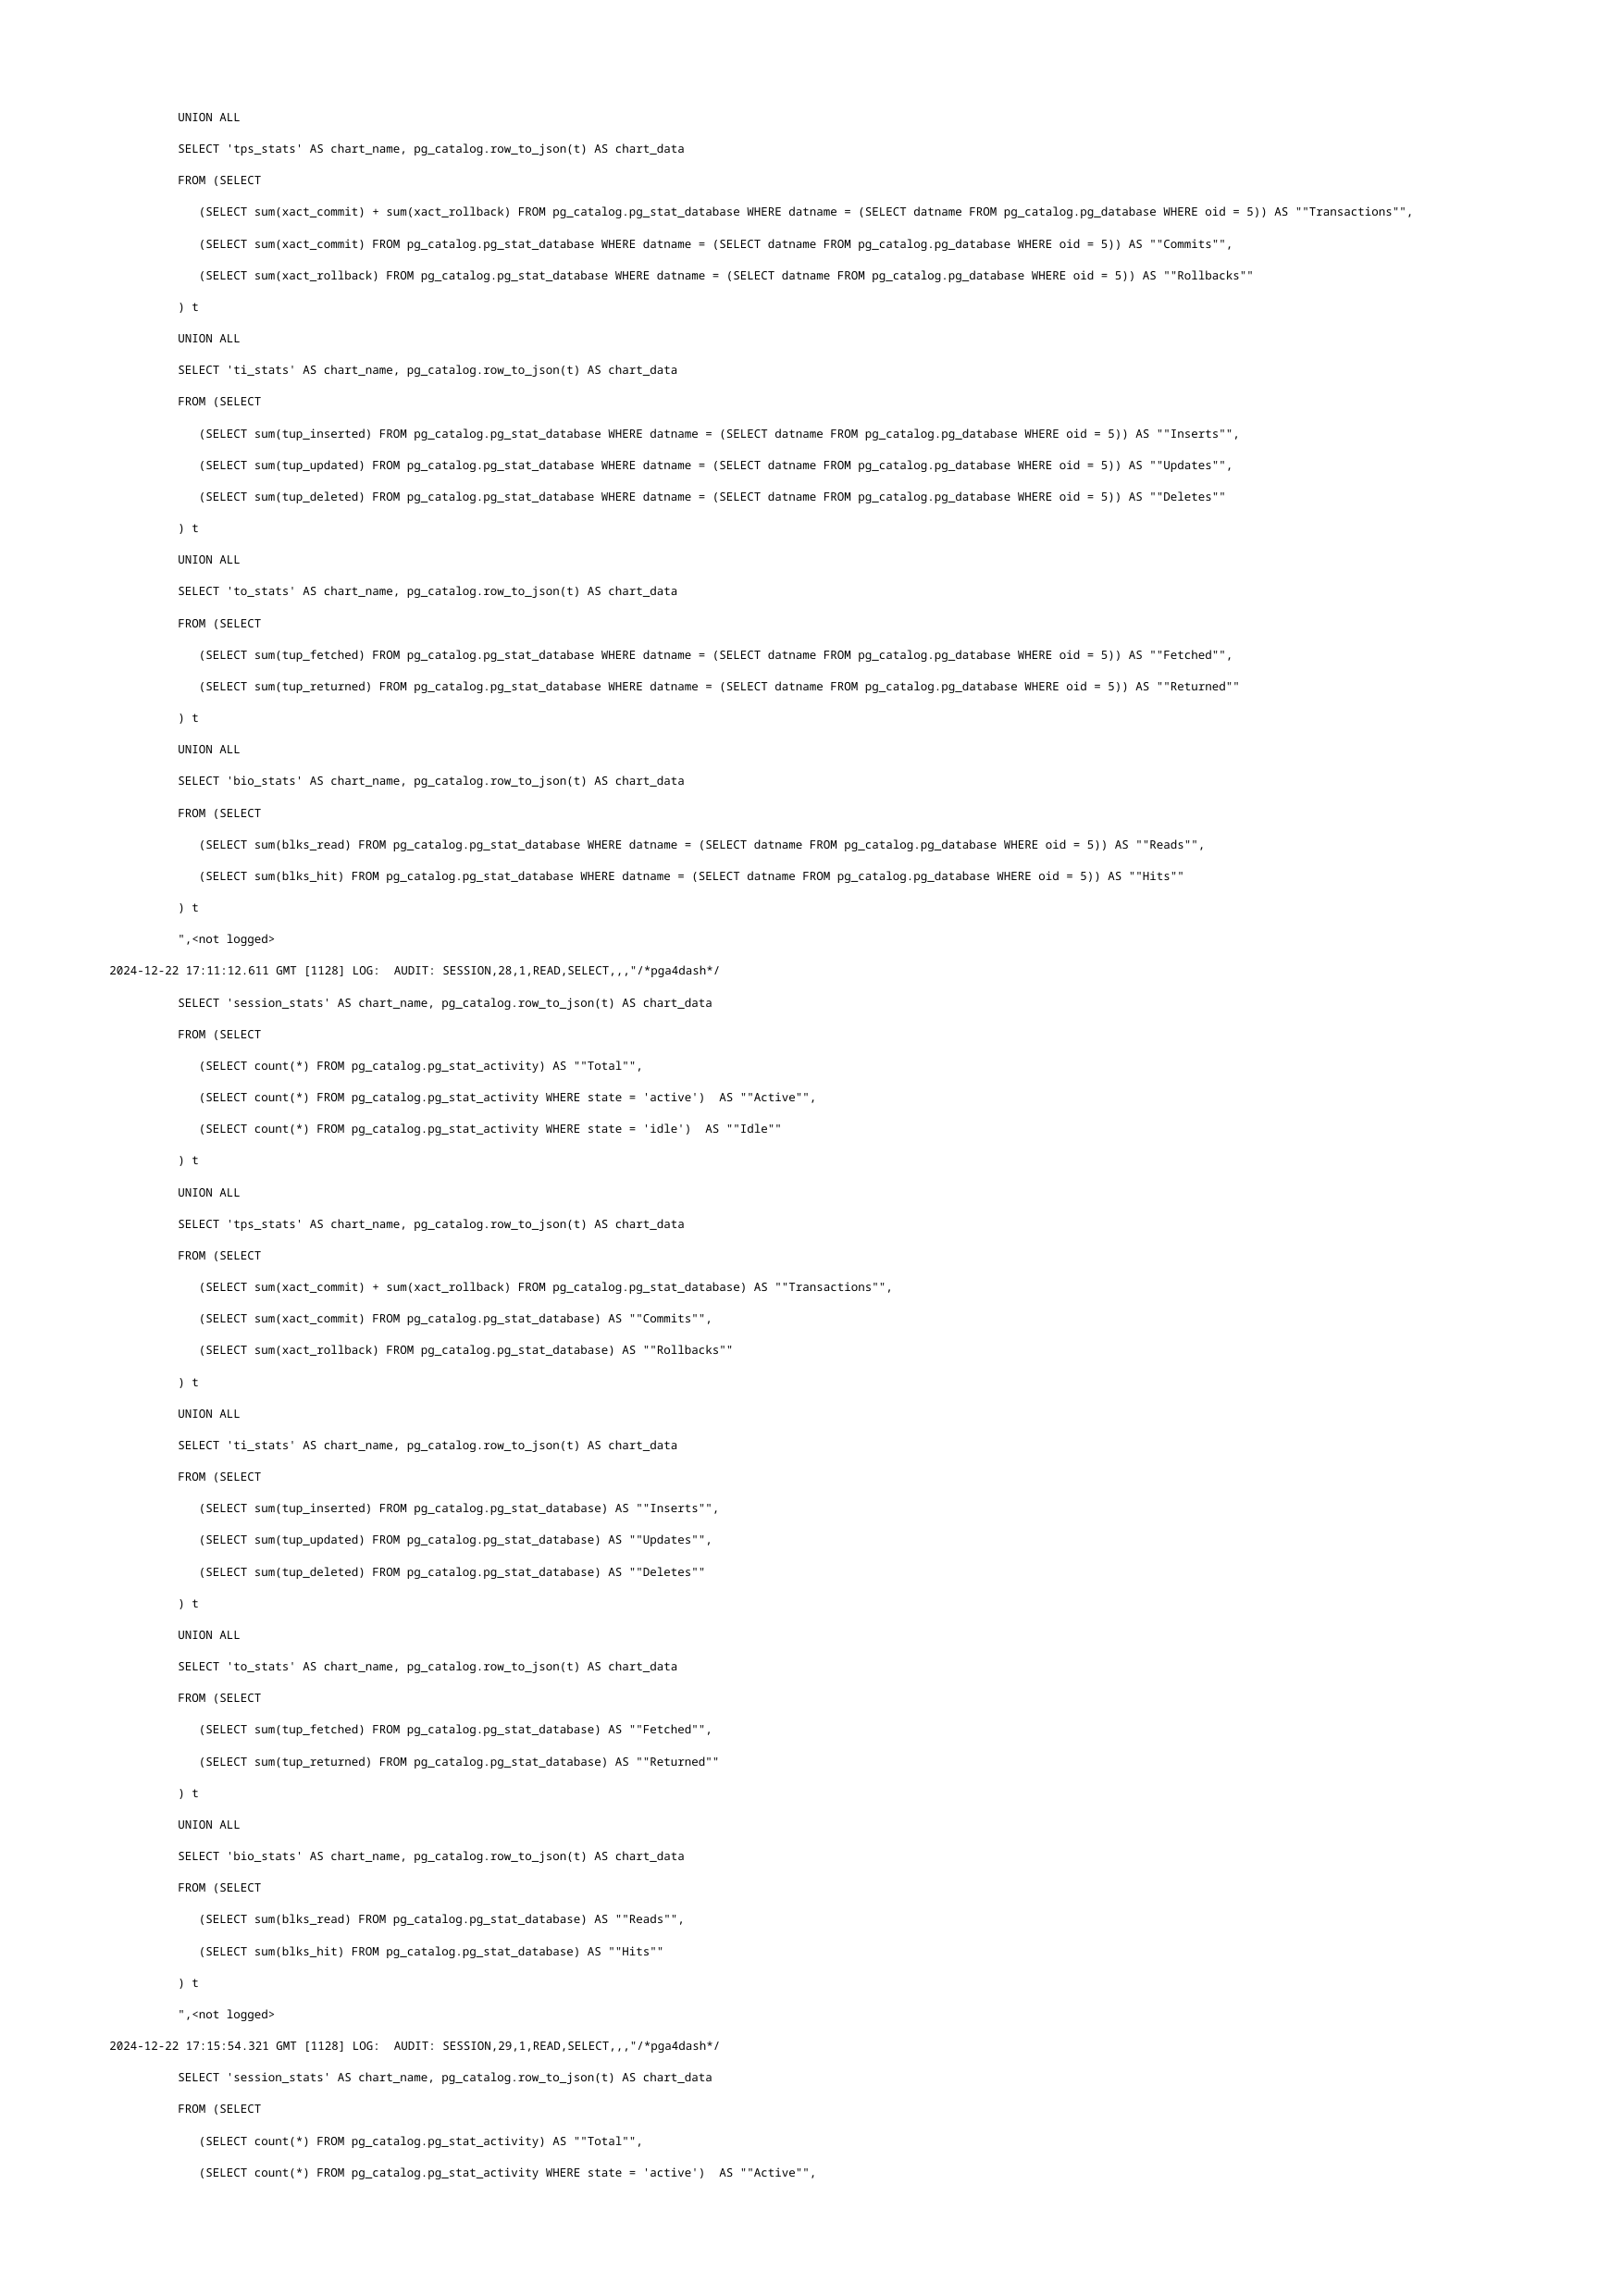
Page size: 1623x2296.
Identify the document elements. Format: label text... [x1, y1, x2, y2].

text UNION ALL [109, 552, 1514, 567]
text (SELECT sum(tup_returned) FROM pg_catalog.pg_stat_database WHERE datname = (SELECT datname FROM pg_catalog.pg_database WHERE oid = 5)) AS ""Returned"" [109, 678, 1514, 694]
text FROM (SELECT [109, 394, 1514, 410]
text (SELECT sum(xact_commit) FROM pg_catalog.pg_stat_database WHERE datname = (SELECT datname FROM pg_catalog.pg_database WHERE oid = 5)) AS ""Commits"", [109, 236, 1514, 252]
text SELECT 'ti_stats' AS chart_name, pg_catalog.row_to_json(t) AS chart_data [109, 1437, 1514, 1453]
text (SELECT sum(tup_inserted) FROM pg_catalog.pg_stat_database WHERE datname = (SELECT datname FROM pg_catalog.pg_database WHERE oid = 5)) AS ""Inserts"", [109, 426, 1514, 441]
text (SELECT sum(tup_deleted) FROM pg_catalog.pg_stat_database) AS ""Deletes"" [109, 1564, 1514, 1580]
text (SELECT sum(xact_commit) + sum(xact_rollback) FROM pg_catalog.pg_stat_database) AS ""Transactions"", [109, 1279, 1514, 1295]
text SELECT 'bio_stats' AS chart_name, pg_catalog.row_to_json(t) AS chart_data [109, 774, 1514, 789]
text UNION ALL [109, 330, 1514, 346]
text FROM (SELECT [109, 172, 1514, 188]
text SELECT 'session_stats' AS chart_name, pg_catalog.row_to_json(t) AS chart_data [109, 995, 1514, 1011]
text (SELECT sum(tup_fetched) FROM pg_catalog.pg_stat_database) AS ""Fetched"", [109, 1722, 1514, 1738]
text FROM (SELECT [109, 615, 1514, 631]
text ",<not logged> [109, 2006, 1514, 2022]
text FROM (SELECT [109, 1247, 1514, 1263]
text UNION ALL [109, 741, 1514, 757]
text (SELECT sum(tup_fetched) FROM pg_catalog.pg_stat_database WHERE datname = (SELECT datname FROM pg_catalog.pg_database WHERE oid = 5)) AS ""Fetched"", [109, 647, 1514, 663]
text SELECT 'bio_stats' AS chart_name, pg_catalog.row_to_json(t) AS chart_data [109, 1848, 1514, 1864]
text (SELECT count(*) FROM pg_catalog.pg_stat_activity) AS ""Total"", [109, 1058, 1514, 1074]
text 2024-12-22 17:11:12.611 GMT [1128] LOG: AUDIT: SESSION,28,1,READ,SELECT,,,"/*pga4dash*/ [109, 963, 1514, 979]
text SELECT 'to_stats' AS chart_name, pg_catalog.row_to_json(t) AS chart_data [109, 1658, 1514, 1674]
text SELECT 'to_stats' AS chart_name, pg_catalog.row_to_json(t) AS chart_data [109, 584, 1514, 600]
text (SELECT sum(tup_deleted) FROM pg_catalog.pg_stat_database WHERE datname = (SELECT datname FROM pg_catalog.pg_database WHERE oid = 5)) AS ""Deletes"" [109, 489, 1514, 504]
text (SELECT count(*) FROM pg_catalog.pg_stat_activity WHERE state = 'active') AS ""Active"", [109, 2165, 1514, 2180]
text UNION ALL [109, 1185, 1514, 1200]
text (SELECT sum(blks_hit) FROM pg_catalog.pg_stat_database WHERE datname = (SELECT datname FROM pg_catalog.pg_database WHERE oid = 5)) AS ""Hits"" [109, 868, 1514, 884]
text FROM (SELECT [109, 805, 1514, 821]
text SELECT 'tps_stats' AS chart_name, pg_catalog.row_to_json(t) AS chart_data [109, 141, 1514, 156]
text 2024-12-22 17:15:54.321 GMT [1128] LOG: AUDIT: SESSION,29,1,READ,SELECT,,,"/*pga4dash*/ [109, 2038, 1514, 2054]
text SELECT 'ti_stats' AS chart_name, pg_catalog.row_to_json(t) AS chart_data [109, 362, 1514, 378]
text (SELECT sum(tup_inserted) FROM pg_catalog.pg_stat_database) AS ""Inserts"", [109, 1500, 1514, 1516]
text (SELECT sum(xact_rollback) FROM pg_catalog.pg_stat_database WHERE datname = (SELECT datname FROM pg_catalog.pg_database WHERE oid = 5)) AS ""Rollbacks"" [109, 267, 1514, 283]
text (SELECT sum(tup_returned) FROM pg_catalog.pg_stat_database) AS ""Returned"" [109, 1754, 1514, 1769]
text UNION ALL [109, 1406, 1514, 1421]
text ) t [109, 1374, 1514, 1390]
text (SELECT sum(blks_read) FROM pg_catalog.pg_stat_database) AS ""Reads"", [109, 1912, 1514, 1928]
text ) t [109, 1975, 1514, 1991]
text UNION ALL [109, 1627, 1514, 1643]
text (SELECT sum(xact_rollback) FROM pg_catalog.pg_stat_database) AS ""Rollbacks"" [109, 1343, 1514, 1359]
text SELECT 'tps_stats' AS chart_name, pg_catalog.row_to_json(t) AS chart_data [109, 1216, 1514, 1232]
text FROM (SELECT [109, 1690, 1514, 1706]
text (SELECT count(*) FROM pg_catalog.pg_stat_activity) AS ""Total"", [109, 2133, 1514, 2149]
text SELECT 'session_stats' AS chart_name, pg_catalog.row_to_json(t) AS chart_data [109, 2069, 1514, 2085]
text (SELECT sum(xact_commit) + sum(xact_rollback) FROM pg_catalog.pg_stat_database WHERE datname = (SELECT datname FROM pg_catalog.pg_database WHERE oid = 5)) AS ""Transactions"", [109, 205, 1514, 220]
text (SELECT sum(blks_hit) FROM pg_catalog.pg_stat_database) AS ""Hits"" [109, 1943, 1514, 1959]
text (SELECT sum(tup_updated) FROM pg_catalog.pg_stat_database) AS ""Updates"", [109, 1533, 1514, 1548]
text ) t [109, 299, 1514, 315]
text ) t [109, 520, 1514, 536]
text ) t [109, 1595, 1514, 1611]
text FROM (SELECT [109, 1880, 1514, 1895]
text (SELECT sum(xact_commit) FROM pg_catalog.pg_stat_database) AS ""Commits"", [109, 1310, 1514, 1326]
text FROM (SELECT [109, 1026, 1514, 1042]
text UNION ALL [109, 1817, 1514, 1832]
text (SELECT count(*) FROM pg_catalog.pg_stat_activity WHERE state = 'idle') AS ""Idle"" [109, 1121, 1514, 1136]
text ) t [109, 900, 1514, 915]
text ) t [109, 1153, 1514, 1169]
text (SELECT sum(blks_read) FROM pg_catalog.pg_stat_database WHERE datname = (SELECT datname FROM pg_catalog.pg_database WHERE oid = 5)) AS ""Reads"", [109, 837, 1514, 852]
text UNION ALL [109, 109, 1514, 125]
text (SELECT count(*) FROM pg_catalog.pg_stat_activity WHERE state = 'active') AS ""Active"", [109, 1089, 1514, 1105]
text FROM (SELECT [109, 2102, 1514, 2117]
text FROM (SELECT [109, 1469, 1514, 1484]
text ) t [109, 1785, 1514, 1801]
text (SELECT sum(tup_updated) FROM pg_catalog.pg_stat_database WHERE datname = (SELECT datname FROM pg_catalog.pg_database WHERE oid = 5)) AS ""Updates"", [109, 457, 1514, 473]
text ",<not logged> [109, 931, 1514, 947]
text ) t [109, 710, 1514, 726]
